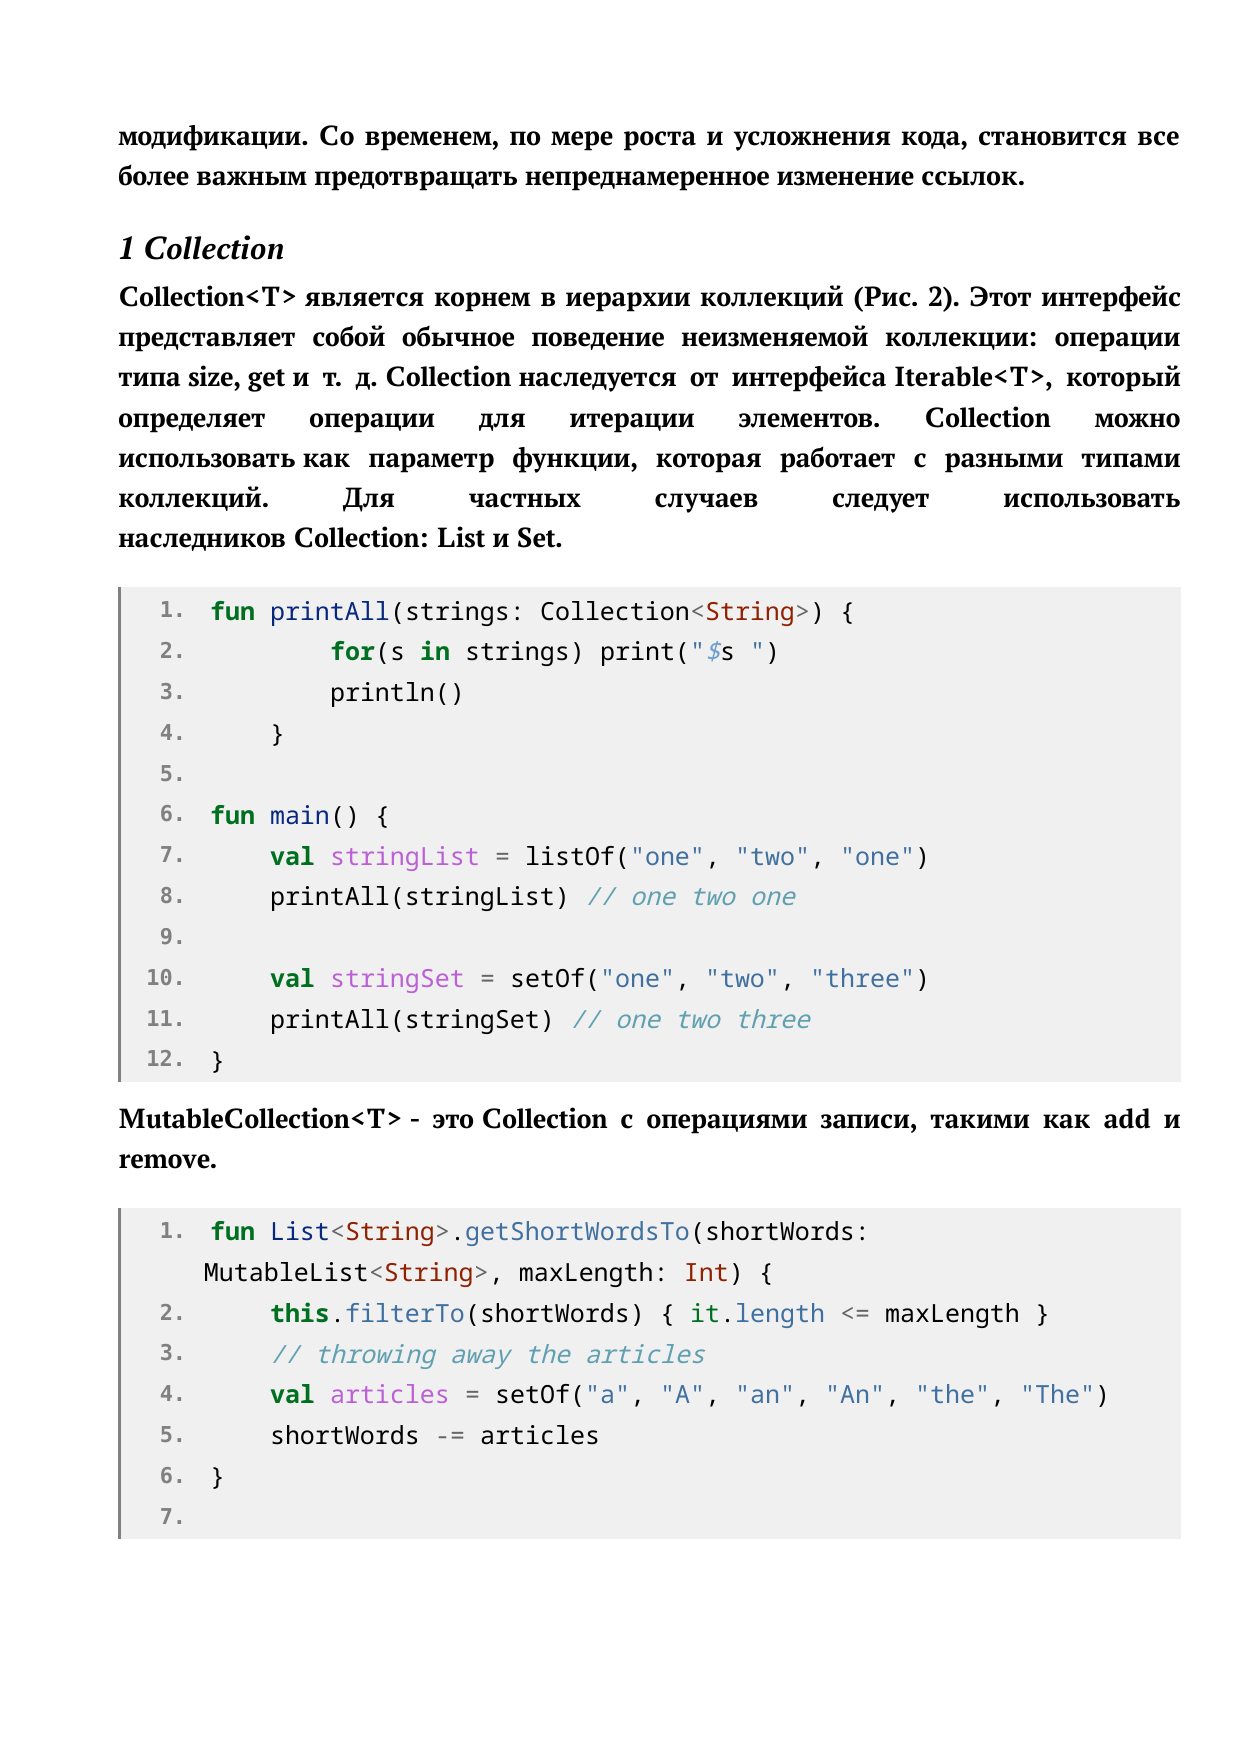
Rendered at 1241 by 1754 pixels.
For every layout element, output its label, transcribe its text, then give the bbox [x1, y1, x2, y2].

subtitle 1 Collection [118, 228, 1181, 267]
list // throwing away the articles [121, 1330, 1181, 1370]
list } [121, 1036, 1181, 1082]
text модификации. Со временем, по мере роста и усложнения кода, становится все более важным предотвращать непреднамеренное изменение ссылок. [118, 118, 1181, 192]
list } [121, 710, 1181, 750]
text Collection<T> является корнем в иерархии коллекций (Рис. 2). Этот интерфейс представляет собой обычное поведение неизменяемой коллекции: операции типа size, get и т. д. Collection наследуется от интерфейса Iterable<T>, который определяет операции для итерации элементов. Collection можно использовать как параметр функции, которая работает с разными типами коллекций. Для частных случаев следует использовать наследников Collection: List и Set. [118, 279, 1181, 554]
list shortWords -= articles [121, 1412, 1181, 1452]
list printAll(stringList) // one two one [121, 873, 1181, 913]
list val stringList = listOf("one", "two", "one") [121, 832, 1181, 872]
list for(s in strings) print("$s ") [121, 628, 1181, 668]
list fun main() { [121, 791, 1181, 831]
list fun printAll(strings: Collection<String>) { [121, 587, 1181, 627]
list println() [121, 669, 1181, 709]
list printAll(stringSet) // one two three [121, 996, 1181, 1036]
list val articles = setOf("a", "A", "an", "An", "the", "The") [121, 1371, 1181, 1411]
list val stringSet = setOf("one", "two", "three") [121, 955, 1181, 995]
list this.filterTo(shortWords) { it.length <= maxLength } [121, 1289, 1181, 1329]
list fun List<String>.getShortWordsTo(shortWords: MutableList<String>, maxLength: Int) { [121, 1208, 1181, 1289]
text MutableCollection<T> - это Collection с операциями записи, такими как add и remove. [118, 1101, 1181, 1174]
list } [121, 1453, 1181, 1493]
